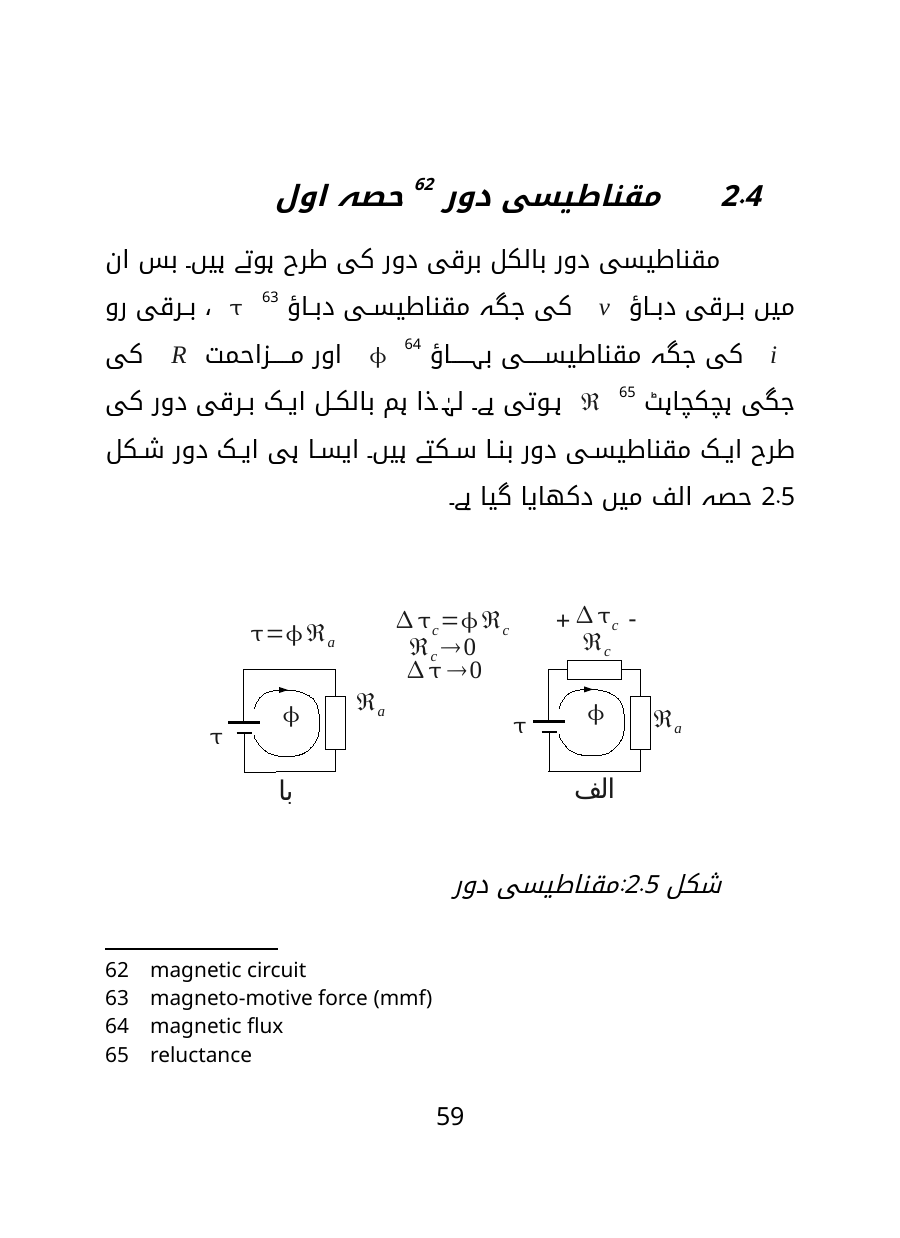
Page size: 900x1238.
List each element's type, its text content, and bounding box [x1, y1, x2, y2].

text magnetic flux [105, 1012, 795, 1040]
subtitle مقناطیسی دور حصہ اول [105, 168, 720, 224]
list magnetic circuit [105, 955, 795, 983]
text magneto-motive force (mmf) [105, 983, 795, 1012]
text reluctance [105, 1040, 795, 1068]
text مقناطیسی دور بالکل برقی دور کی طرح ہوتے ہیں۔ بس ان میں برقی دباؤ کی جگہ مقناطیسی دباؤ ، برقی رو کی جگہ مقناطیسی بہاؤ اور مزاحمت کی جگی ہچکچاہٹ ہوتی ہے۔ لہٰذا ہم بالکل ایک برقی دور کی طرح ایک مقناطیسی دور بنا سکتے ہیں۔ ایسا ہی ایک دور شکل 2.5 حصہ الف میں دکھایا گیا ہے۔ [105, 236, 795, 521]
text شکل 2.5:مقناطیسی دور [179, 546, 721, 909]
